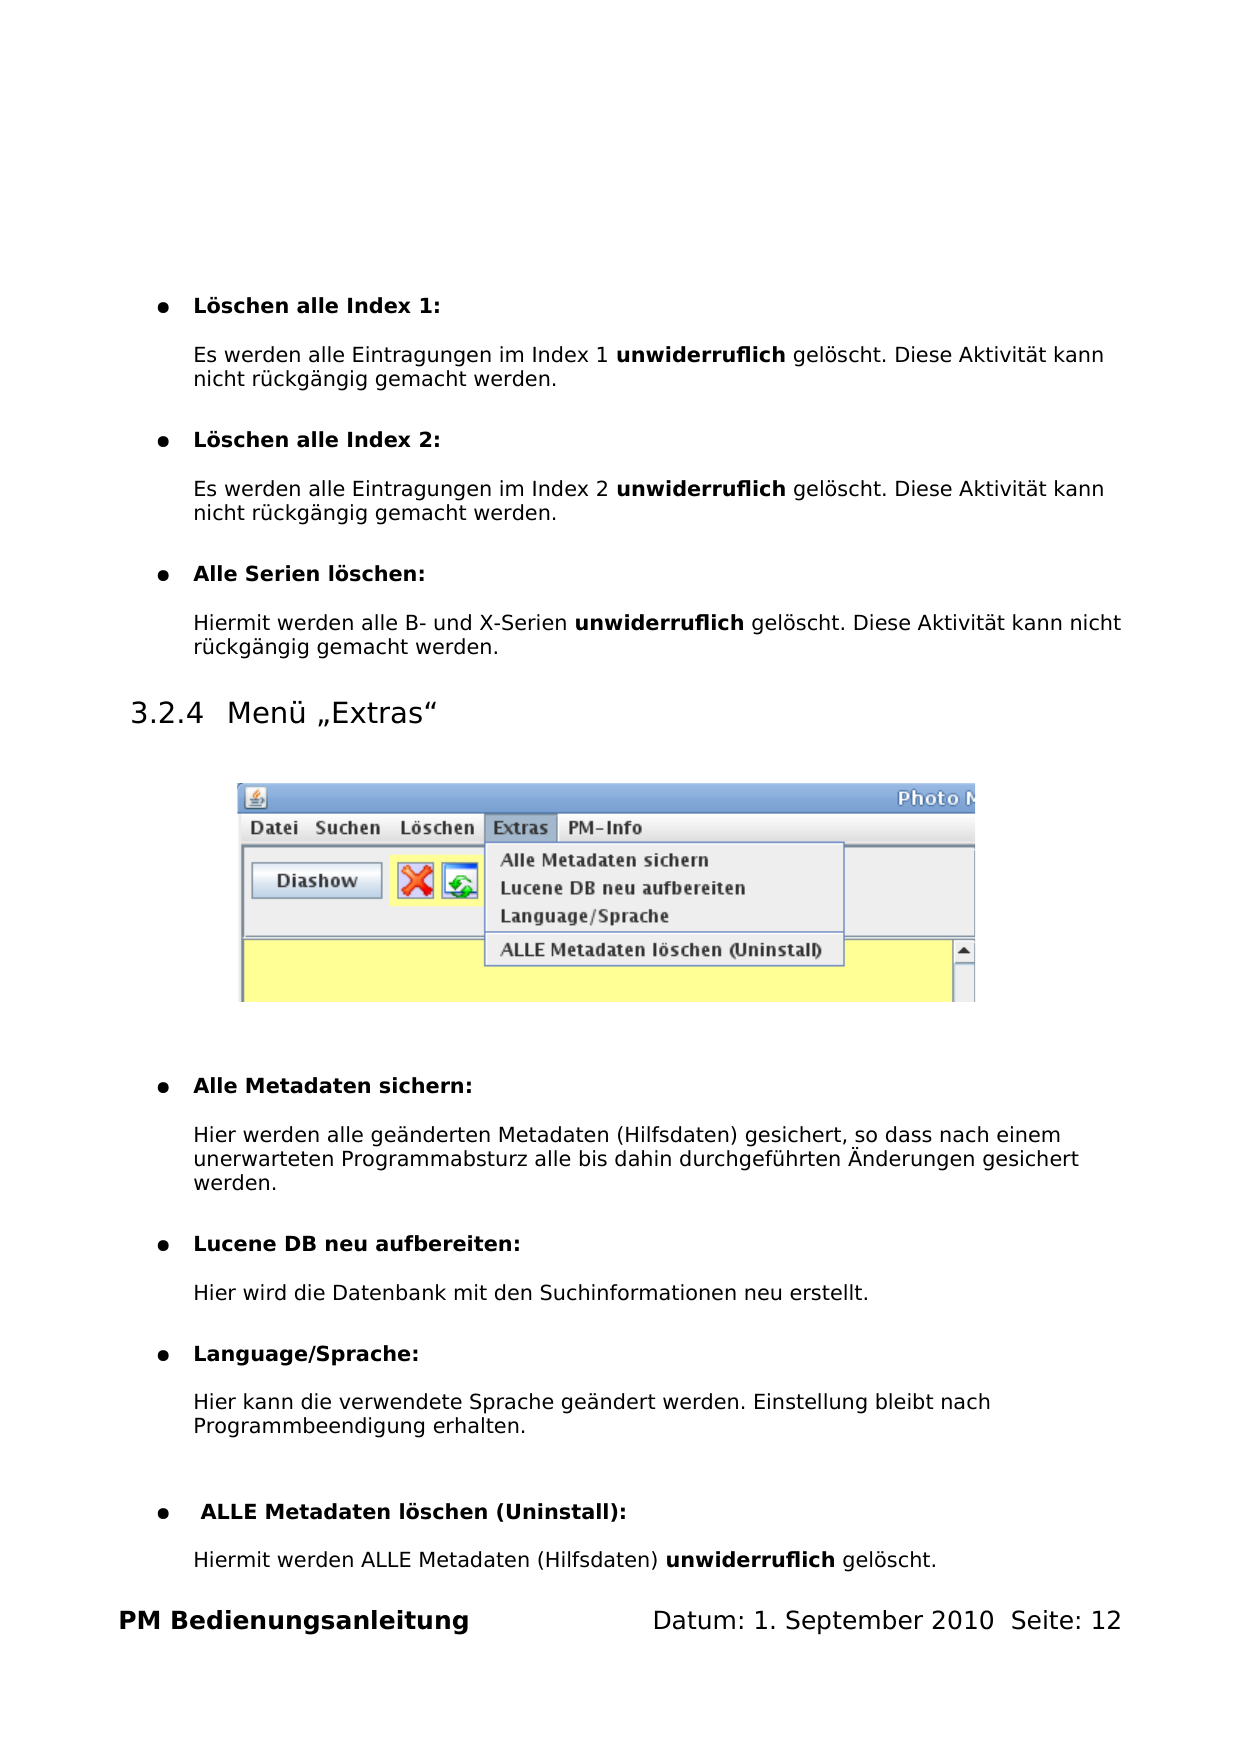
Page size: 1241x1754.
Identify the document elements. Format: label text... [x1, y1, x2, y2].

list Language/Sprache: Hier kann die verwendete Sprache geändert werden. Einstellung bleibt nach Programmbeendigung erhalten. [156, 1342, 1122, 1487]
list Löschen alle Index 1: Es werden alle Eintragungen im Index 1 unwiderruflich gelöscht. Diese Aktivität kann nicht rückgängig gemacht werden. [156, 294, 1122, 416]
list Löschen alle Index 2: Es werden alle Eintragungen im Index 2 unwiderruflich gelöscht. Diese Aktivität kann nicht rückgängig gemacht werden. [156, 428, 1122, 549]
list Alle Serien löschen: Hiermit werden alle B- und X-Serien unwiderruflich gelöscht. Diese Aktivität kann nicht rückgängig gemacht werden. [156, 562, 1122, 659]
picture [237, 783, 976, 1002]
subtitle Menü „Extras“ [130, 697, 1122, 731]
list Alle Metadaten sichern: Hier werden alle geänderten Metadaten (Hilfsdaten) gesichert, so dass nach einem unerwarteten Programmabsturz alle bis dahin durchgeführten Änderungen gesichert werden. [156, 1074, 1122, 1220]
list Lucene DB neu aufbereiten: Hier wird die Datenbank mit den Suchinformationen neu erstellt. [156, 1232, 1122, 1329]
list ALLE Metadaten löschen (Uninstall): Hiermit werden ALLE Metadaten (Hilfsdaten) unwiderruflich gelöscht. [156, 1500, 1122, 1573]
